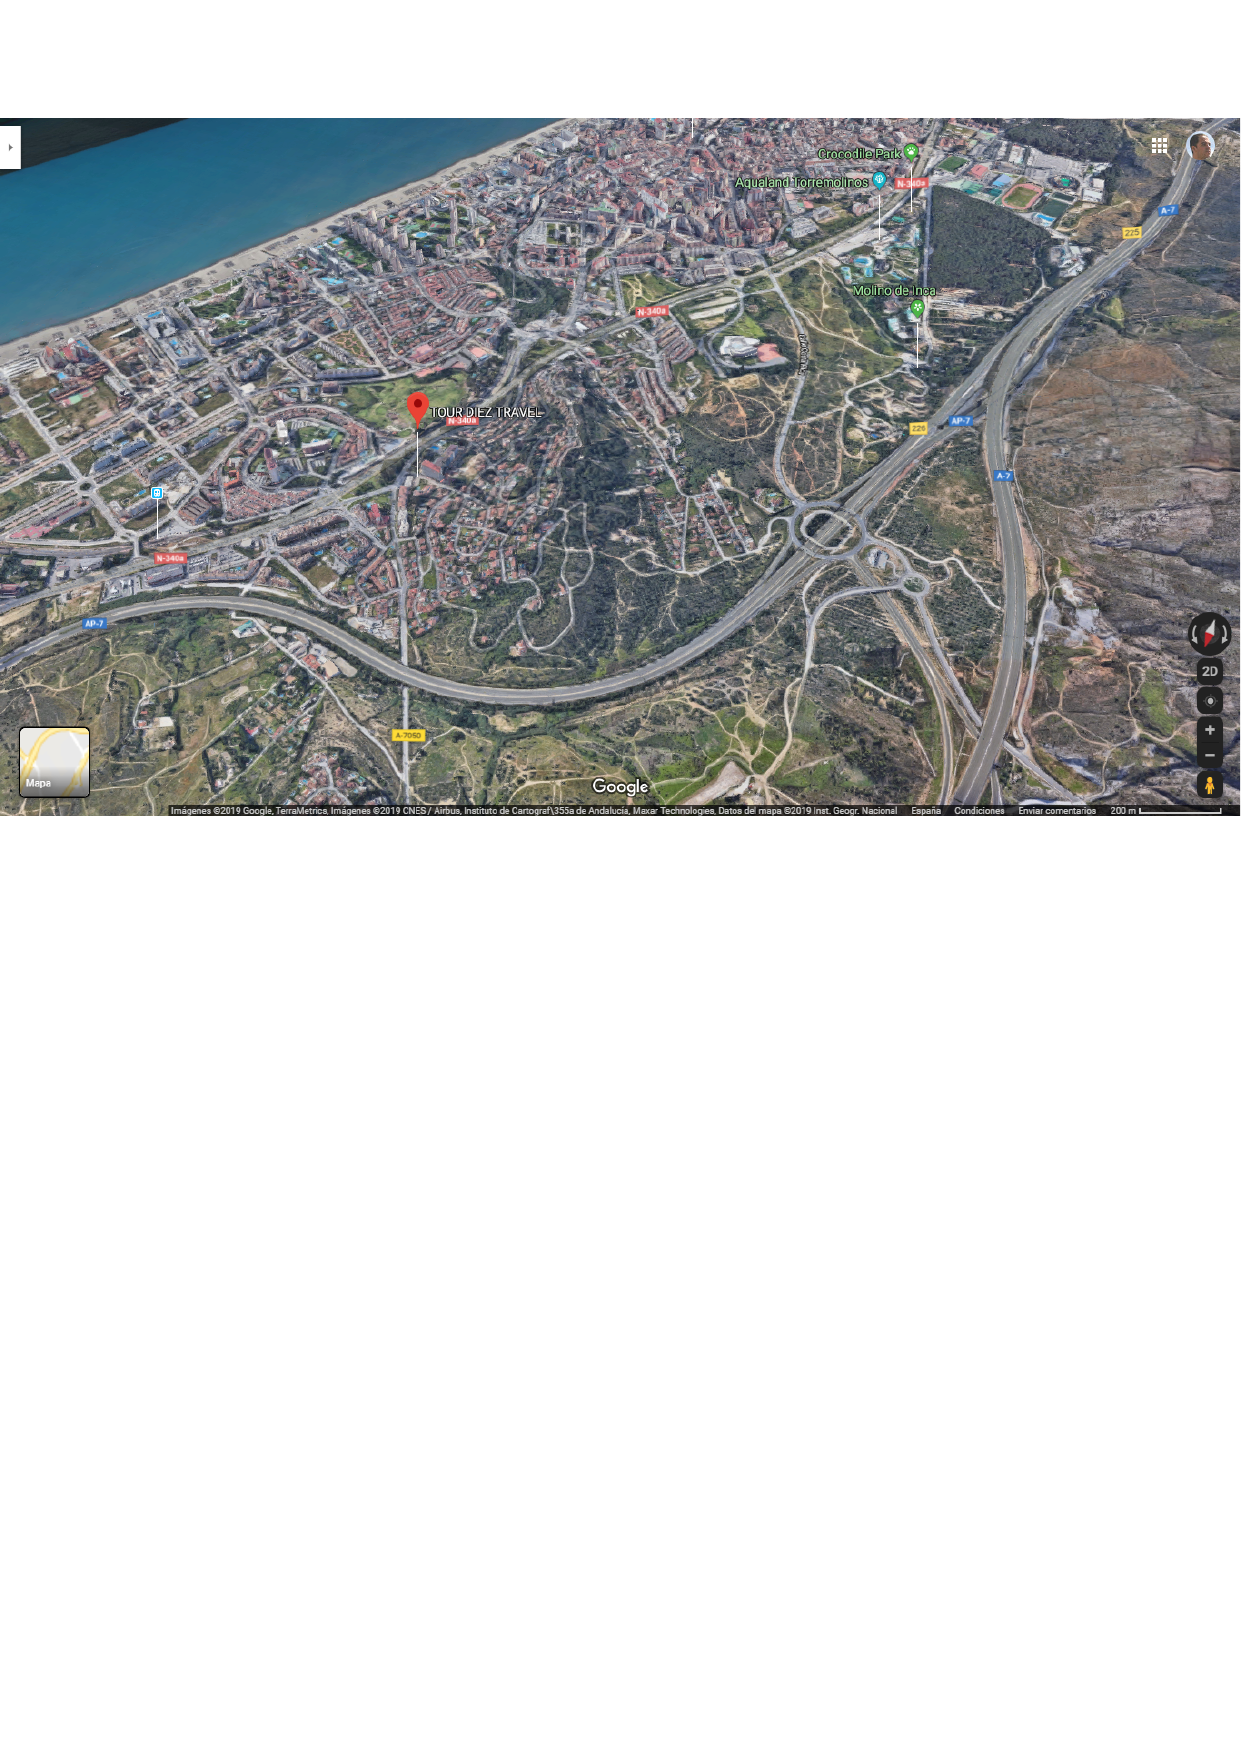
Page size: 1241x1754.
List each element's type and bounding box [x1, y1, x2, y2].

picture [0, 118, 1241, 816]
